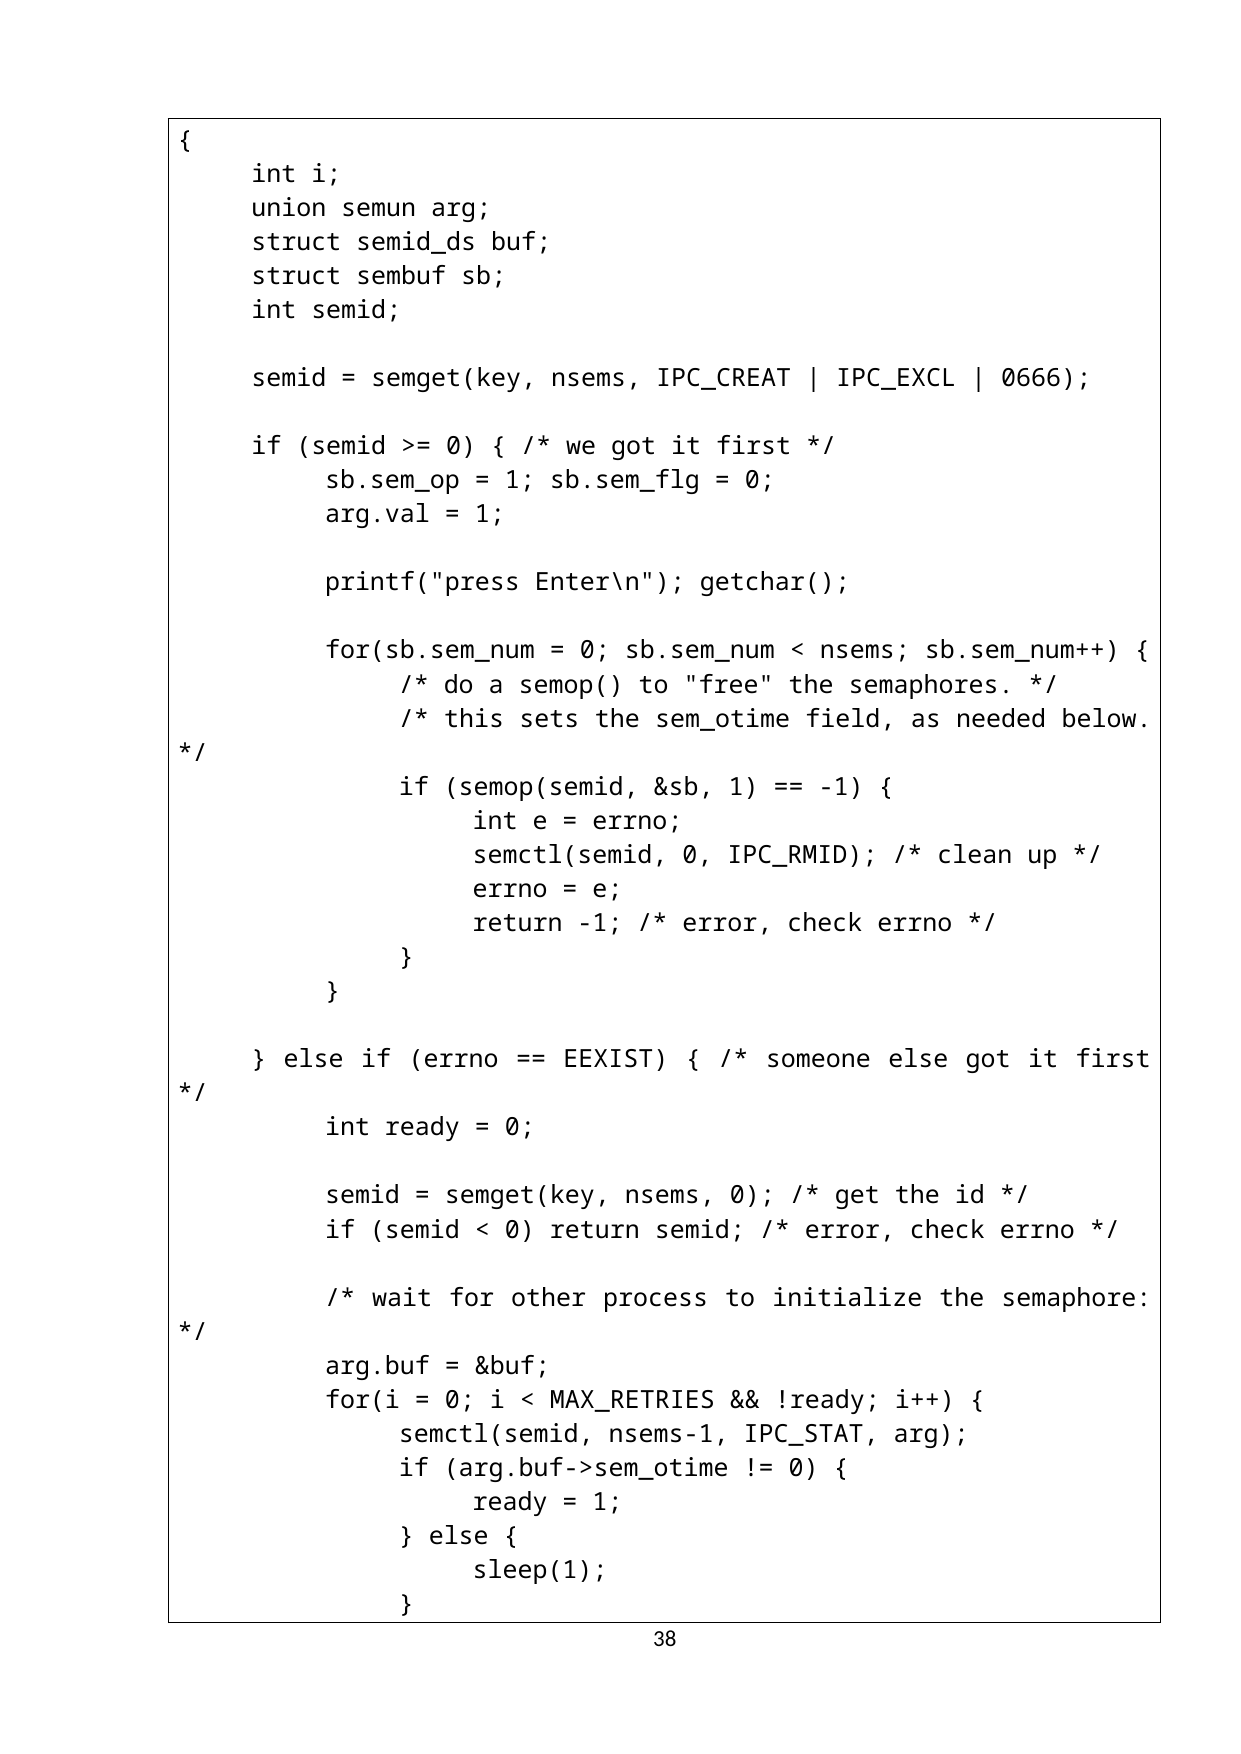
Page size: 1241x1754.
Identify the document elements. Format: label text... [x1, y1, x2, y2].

text int ready = 0; [177, 1109, 1152, 1143]
text /* do a semop() to "free" the semaphores. */ [177, 666, 1152, 700]
text } else if (errno == EEXIST) { /* someone else got it first */ [177, 1041, 1152, 1109]
text struct semid_ds buf; [177, 223, 1152, 257]
text } [177, 973, 1152, 1007]
text errno = e; [177, 871, 1152, 905]
text struct sembuf sb; [177, 257, 1152, 292]
text int e = errno; [177, 802, 1152, 837]
text sb.sem_op = 1; sb.sem_flg = 0; [177, 462, 1152, 496]
text } else { [177, 1518, 1152, 1552]
text semctl(semid, 0, IPC_RMID); /* clean up */ [177, 837, 1152, 871]
text union semun arg; [177, 189, 1152, 223]
text int semid; [177, 292, 1152, 326]
text /* wait for other process to initialize the semaphore: */ [177, 1279, 1152, 1347]
text printf("press Enter\n"); getchar(); [177, 564, 1152, 598]
text for(i = 0; i < MAX_RETRIES && !ready; i++) { [177, 1382, 1152, 1416]
text } [177, 939, 1152, 973]
text if (arg.buf->sem_otime != 0) { [177, 1450, 1152, 1484]
text if (semid < 0) return semid; /* error, check errno */ [177, 1211, 1152, 1245]
text { [169, 119, 1160, 155]
text int i; [177, 155, 1152, 189]
text } [169, 1583, 1160, 1622]
text if (semop(semid, &sb, 1) == -1) { [177, 768, 1152, 802]
text arg.val = 1; [177, 496, 1152, 530]
text for(sb.sem_num = 0; sb.sem_num < nsems; sb.sem_num++) { [177, 632, 1152, 666]
text /* this sets the sem_otime field, as needed below. */ [177, 700, 1152, 768]
text arg.buf = &buf; [177, 1347, 1152, 1382]
text semid = semget(key, nsems, 0); /* get the id */ [177, 1177, 1152, 1211]
text semctl(semid, nsems-1, IPC_STAT, arg); [177, 1416, 1152, 1450]
text sleep(1); [177, 1552, 1152, 1583]
text return -1; /* error, check errno */ [177, 905, 1152, 939]
text if (semid >= 0) { /* we got it first */ [177, 428, 1152, 462]
text semid = semget(key, nsems, IPC_CREAT | IPC_EXCL | 0666); [177, 360, 1152, 394]
text ready = 1; [177, 1484, 1152, 1518]
